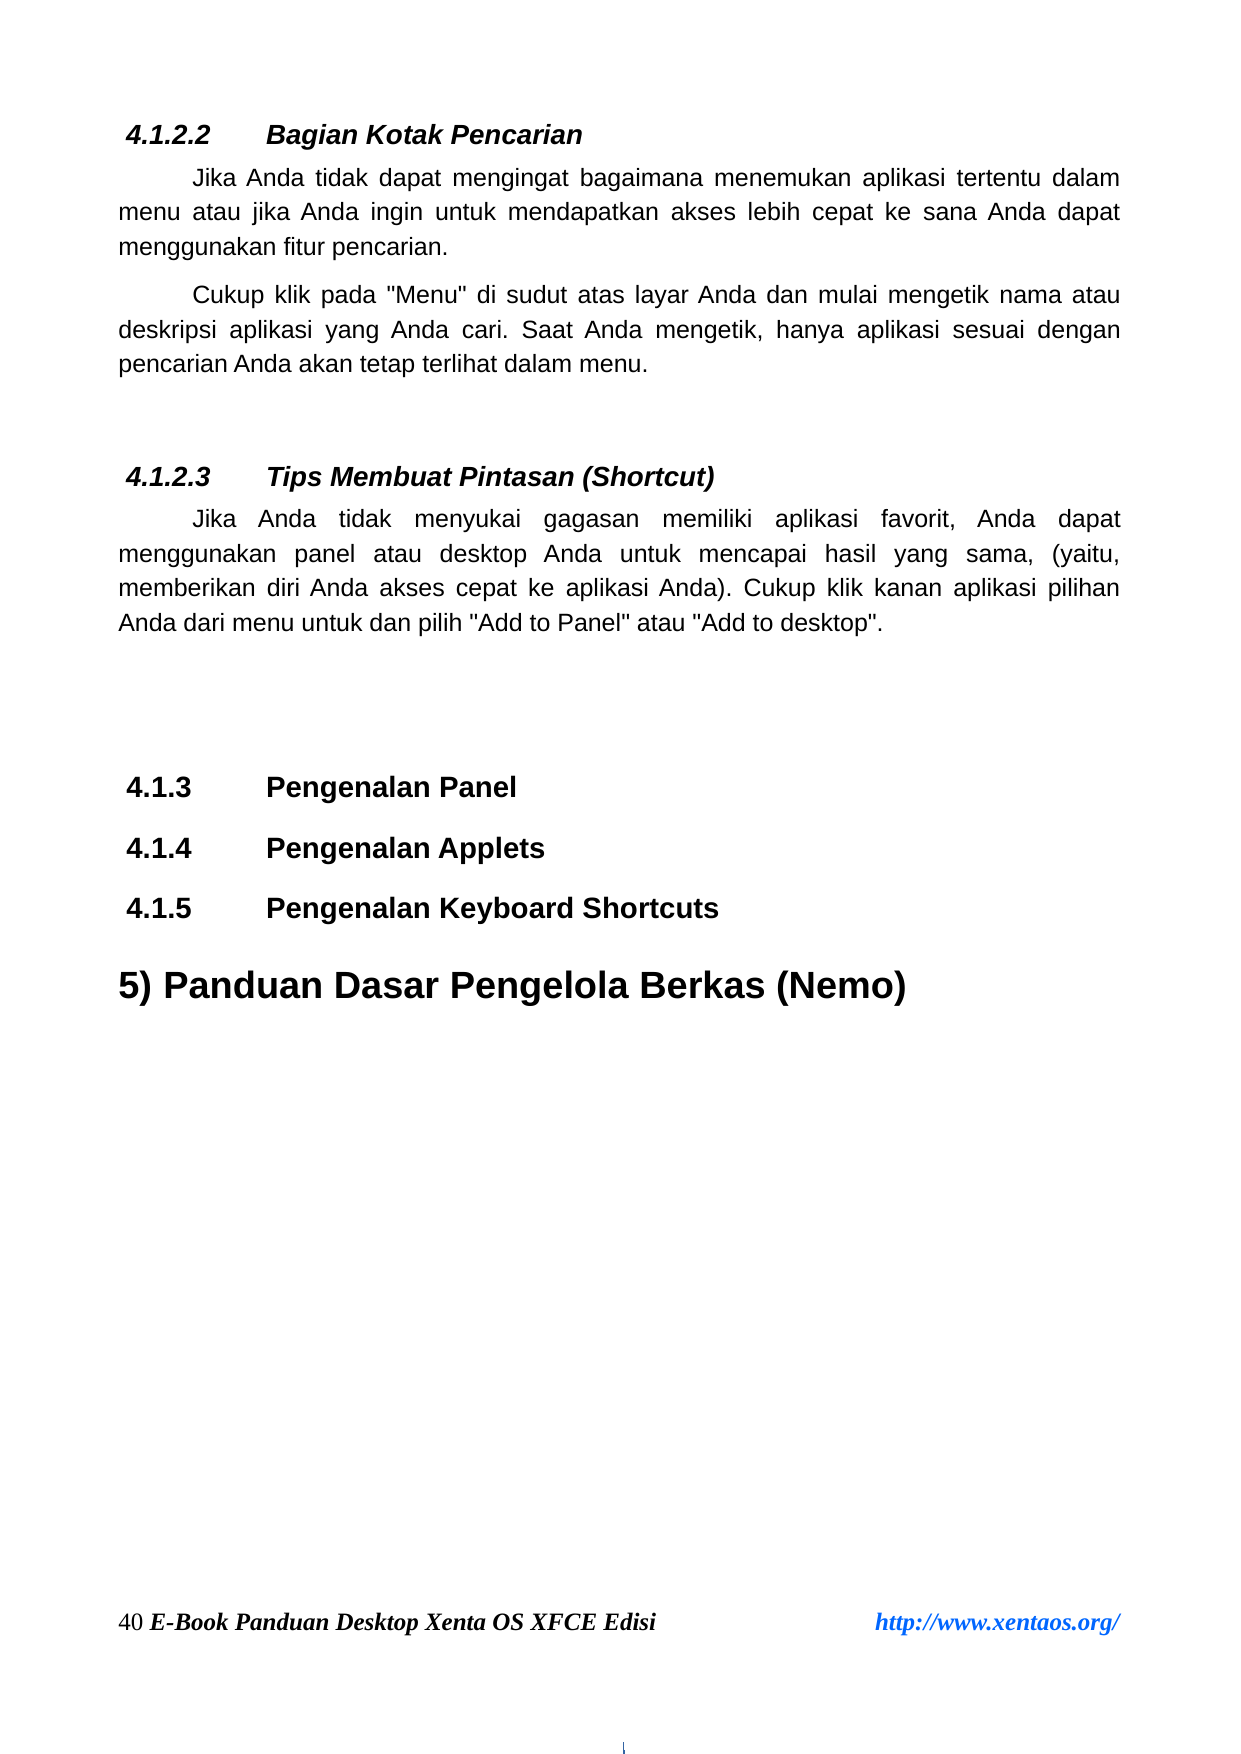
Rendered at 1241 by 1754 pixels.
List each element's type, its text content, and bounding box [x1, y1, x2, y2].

subtitle Tips Membuat Pintasan (Shortcut) [118, 460, 1122, 492]
text Jika Anda tidak dapat mengingat bagaimana menemukan aplikasi tertentu dalam menu atau jika Anda ingin untuk mendapatkan akses lebih cepat ke sana Anda dapat menggunakan fitur pencarian. [118, 162, 1122, 260]
subtitle Pengenalan Keyboard Shortcuts [118, 891, 1122, 925]
text Cukup klik pada "Menu" di sudut atas layar Anda dan mulai mengetik nama atau deskripsi aplikasi yang Anda cari. Saat Anda mengetik, hanya aplikasi sesuai dengan pencarian Anda akan tetap terlihat dalam menu. [118, 281, 1122, 378]
subtitle Pengenalan Panel [118, 770, 1122, 803]
subtitle Pengenalan Applets [118, 831, 1122, 864]
subtitle Bagian Kotak Pencarian [118, 118, 1122, 150]
text Jika Anda tidak menyukai gagasan memiliki aplikasi favorit, Anda dapat menggunakan panel atau desktop Anda untuk mencapai hasil yang sama, (yaitu, memberikan diri Anda akses cepat ke aplikasi Anda). Cukup klik kanan aplikasi pilihan Anda dari menu untuk dan pilih "Add to Panel" atau "Add to desktop". [118, 504, 1122, 637]
subtitle Panduan Dasar Pengelola Berkas (Nemo) [118, 963, 1122, 1006]
